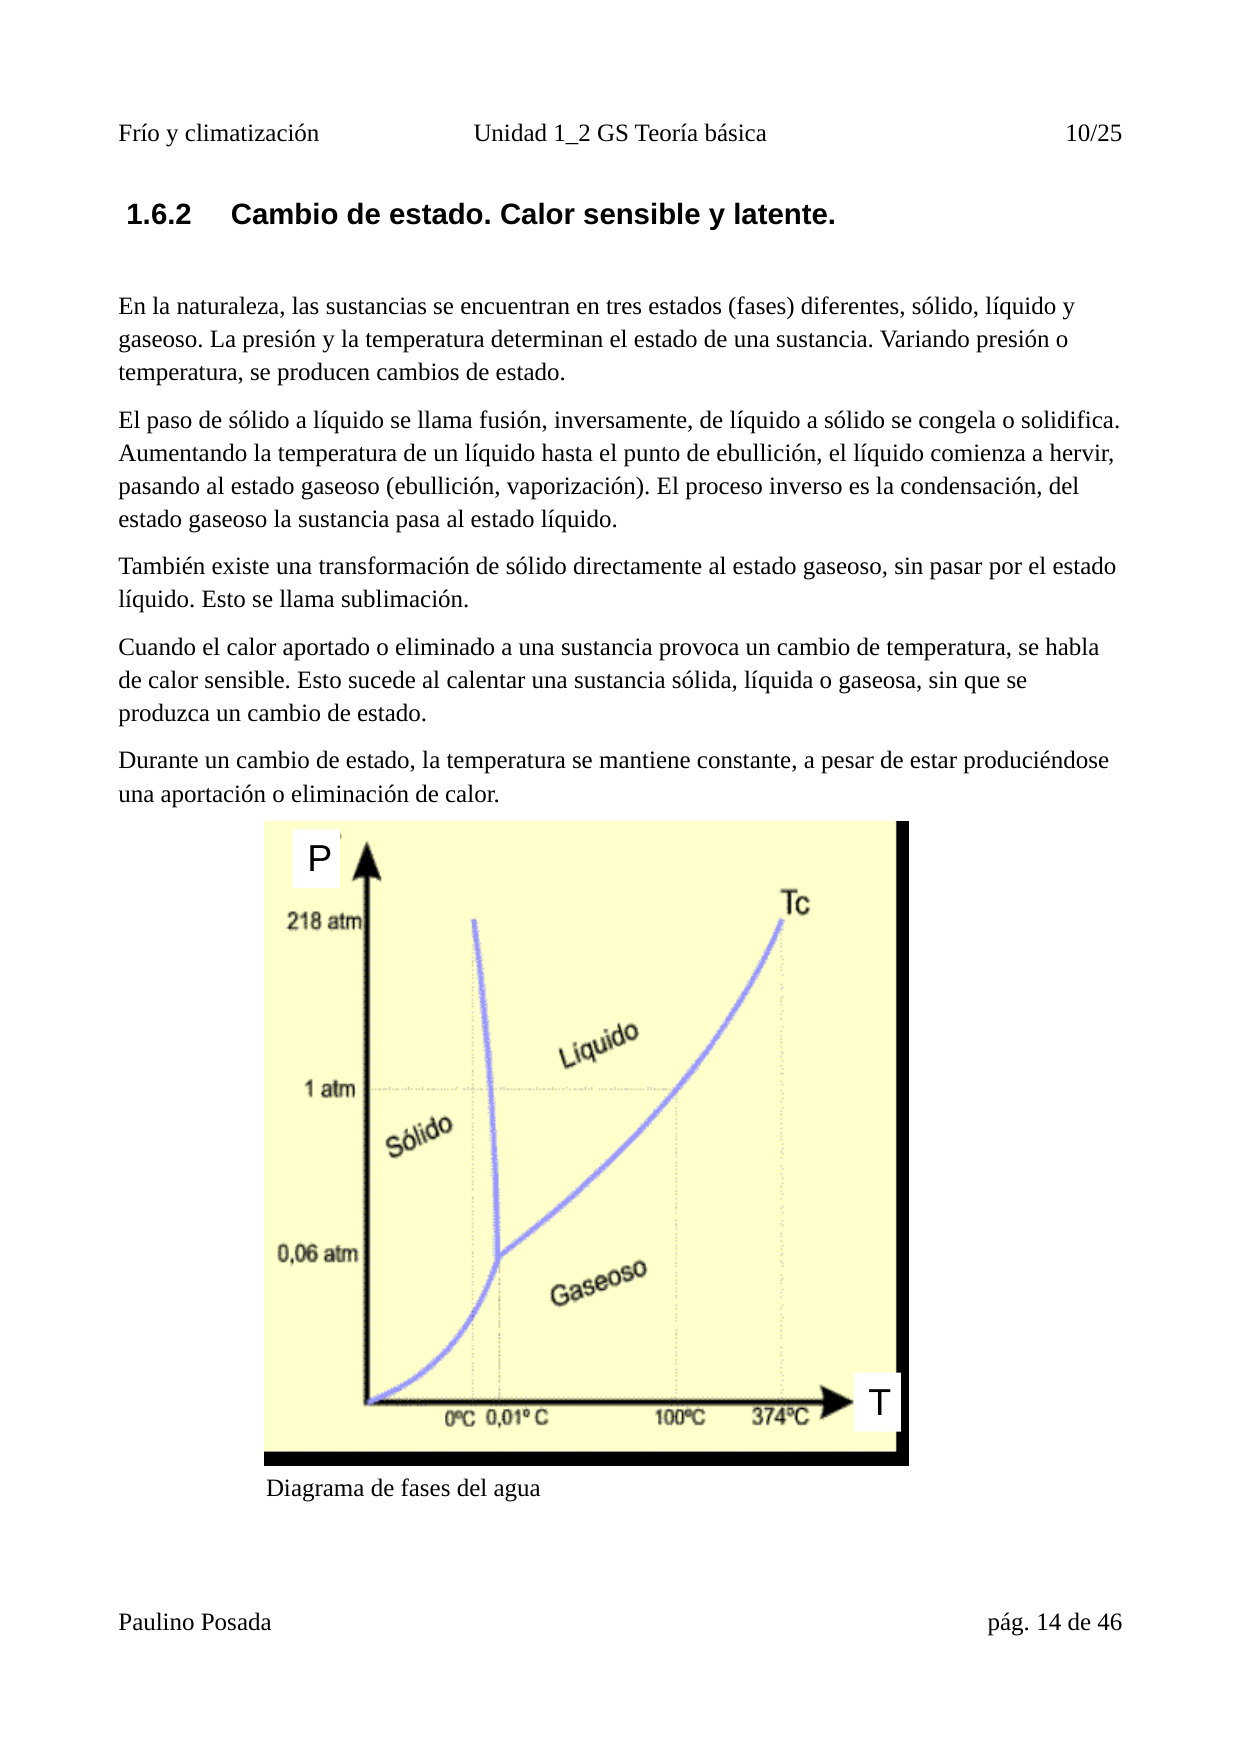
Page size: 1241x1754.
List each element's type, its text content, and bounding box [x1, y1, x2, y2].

text Durante un cambio de estado, la temperatura se mantiene constante, a pesar de estar produciéndose una aportación o eliminación de calor. [118, 746, 1122, 807]
text El paso de sólido a líquido se llama fusión, inversamente, de líquido a sólido se congela o solidifica. Aumentando la temperatura de un líquido hasta el punto de ebullición, el líquido comienza a hervir, pasando al estado gaseoso (ebullición, vaporización). El proceso inverso es la condensación, del estado gaseoso la sustancia pasa al estado líquido. [118, 405, 1122, 532]
text Diagrama de fases del agua [118, 1473, 1122, 1502]
text También existe una transformación de sólido directamente al estado gaseoso, sin pasar por el estado líquido. Esto se llama sublimación. [118, 551, 1122, 613]
text Cuando el calor aportado o eliminado a una sustancia provoca un cambio de temperatura, se habla de calor sensible. Esto sucede al calentar una sustancia sólida, líquida o gaseosa, sin que se produzca un cambio de estado. [118, 632, 1122, 727]
picture [264, 821, 909, 1466]
subtitle Cambio de estado. Calor sensible y latente. [118, 197, 1122, 231]
text En la naturaleza, las sustancias se encuentran en tres estados (fases) diferentes, sólido, líquido y gaseoso. La presión y la temperatura determinan el estado de una sustancia. Variando presión o temperatura, se producen cambios de estado. [118, 291, 1122, 386]
